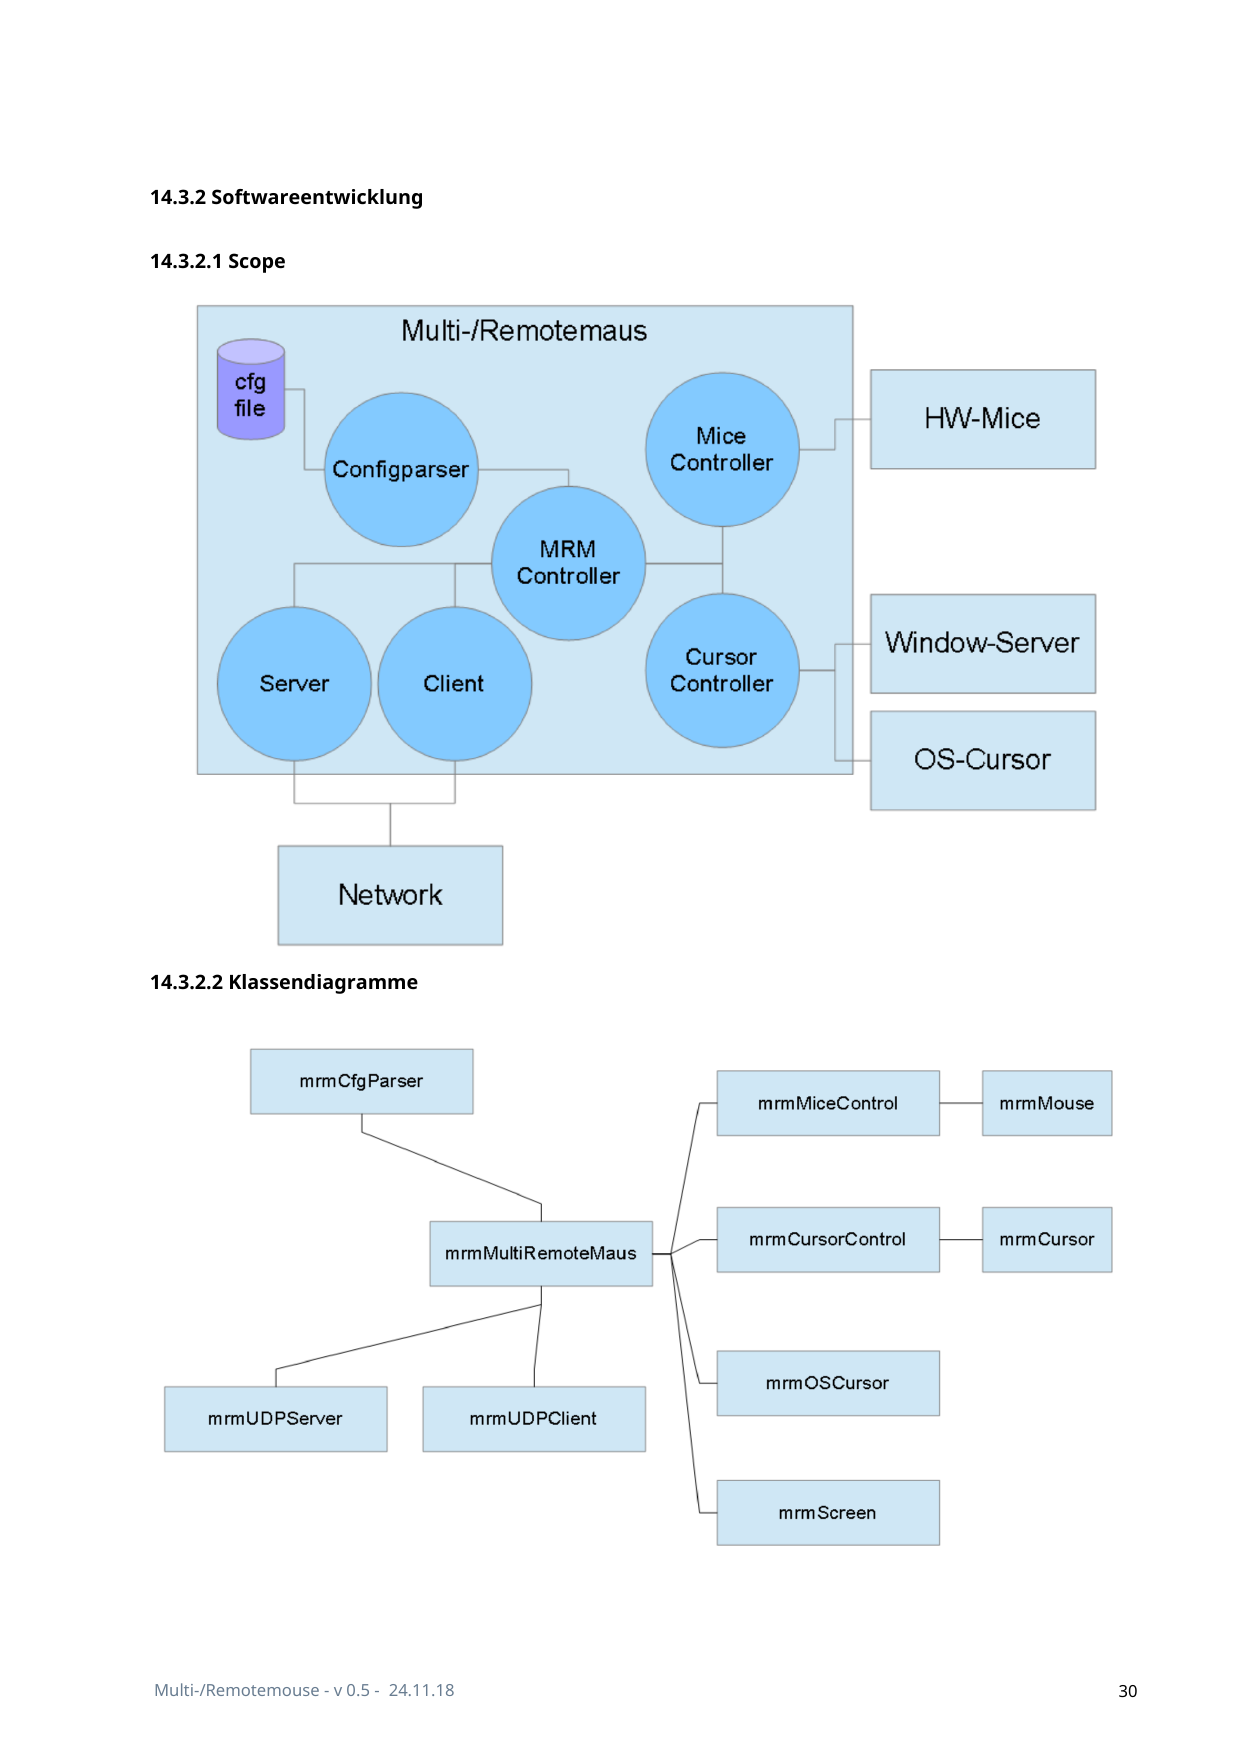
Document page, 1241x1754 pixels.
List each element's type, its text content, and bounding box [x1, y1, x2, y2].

subtitle Klassendiagramme [149, 969, 1136, 995]
picture [149, 995, 1136, 1594]
subtitle Scope [149, 248, 1136, 274]
picture [149, 274, 1136, 969]
subtitle Softwareentwicklung [149, 183, 1136, 210]
